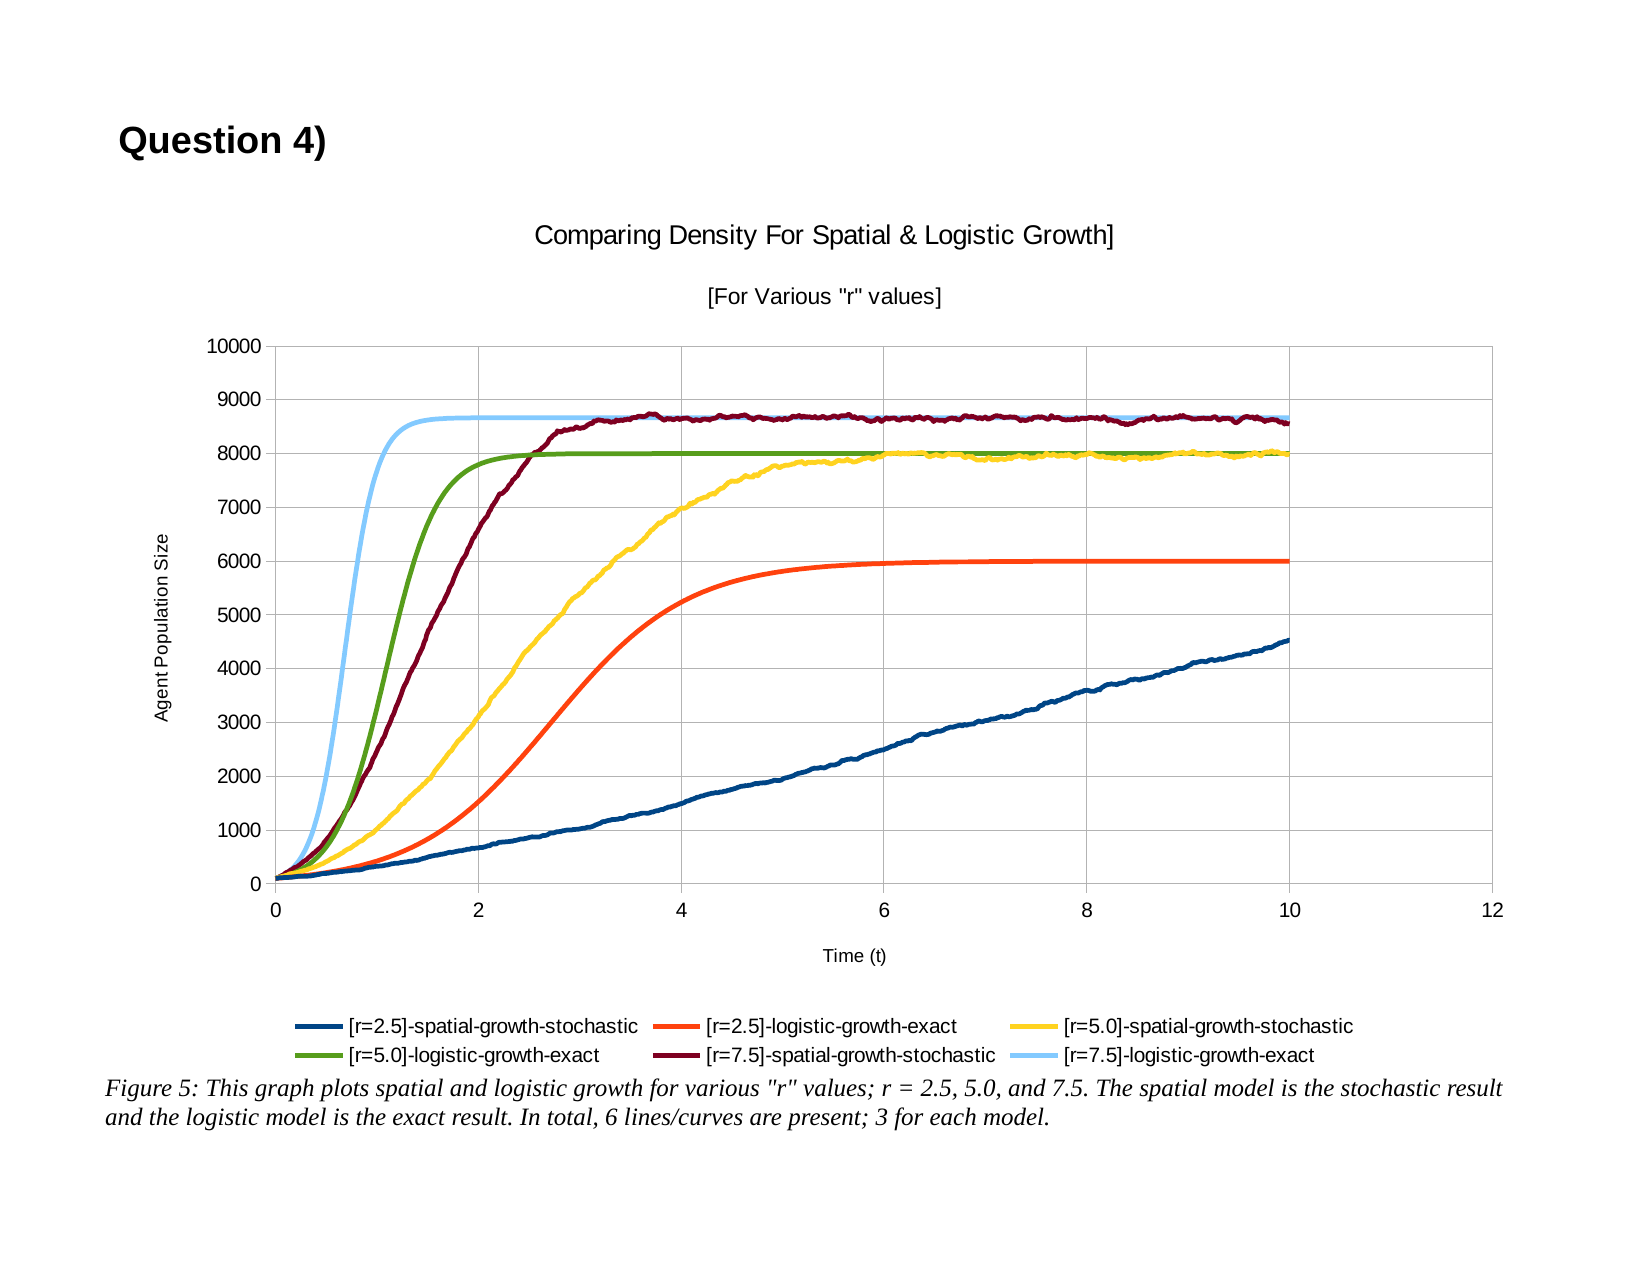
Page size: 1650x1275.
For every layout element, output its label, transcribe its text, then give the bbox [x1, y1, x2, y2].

text Figure 5: This graph plots spatial and logistic growth for various "r" values; r = 2.5, 5.0, and 7.5. The spatial model is the stochastic result and the logistic model is the exact result. In total, 6 lines/curves are present; 3 for each model. [105, 187, 1545, 1131]
subtitle Question 4) [118, 118, 1532, 162]
